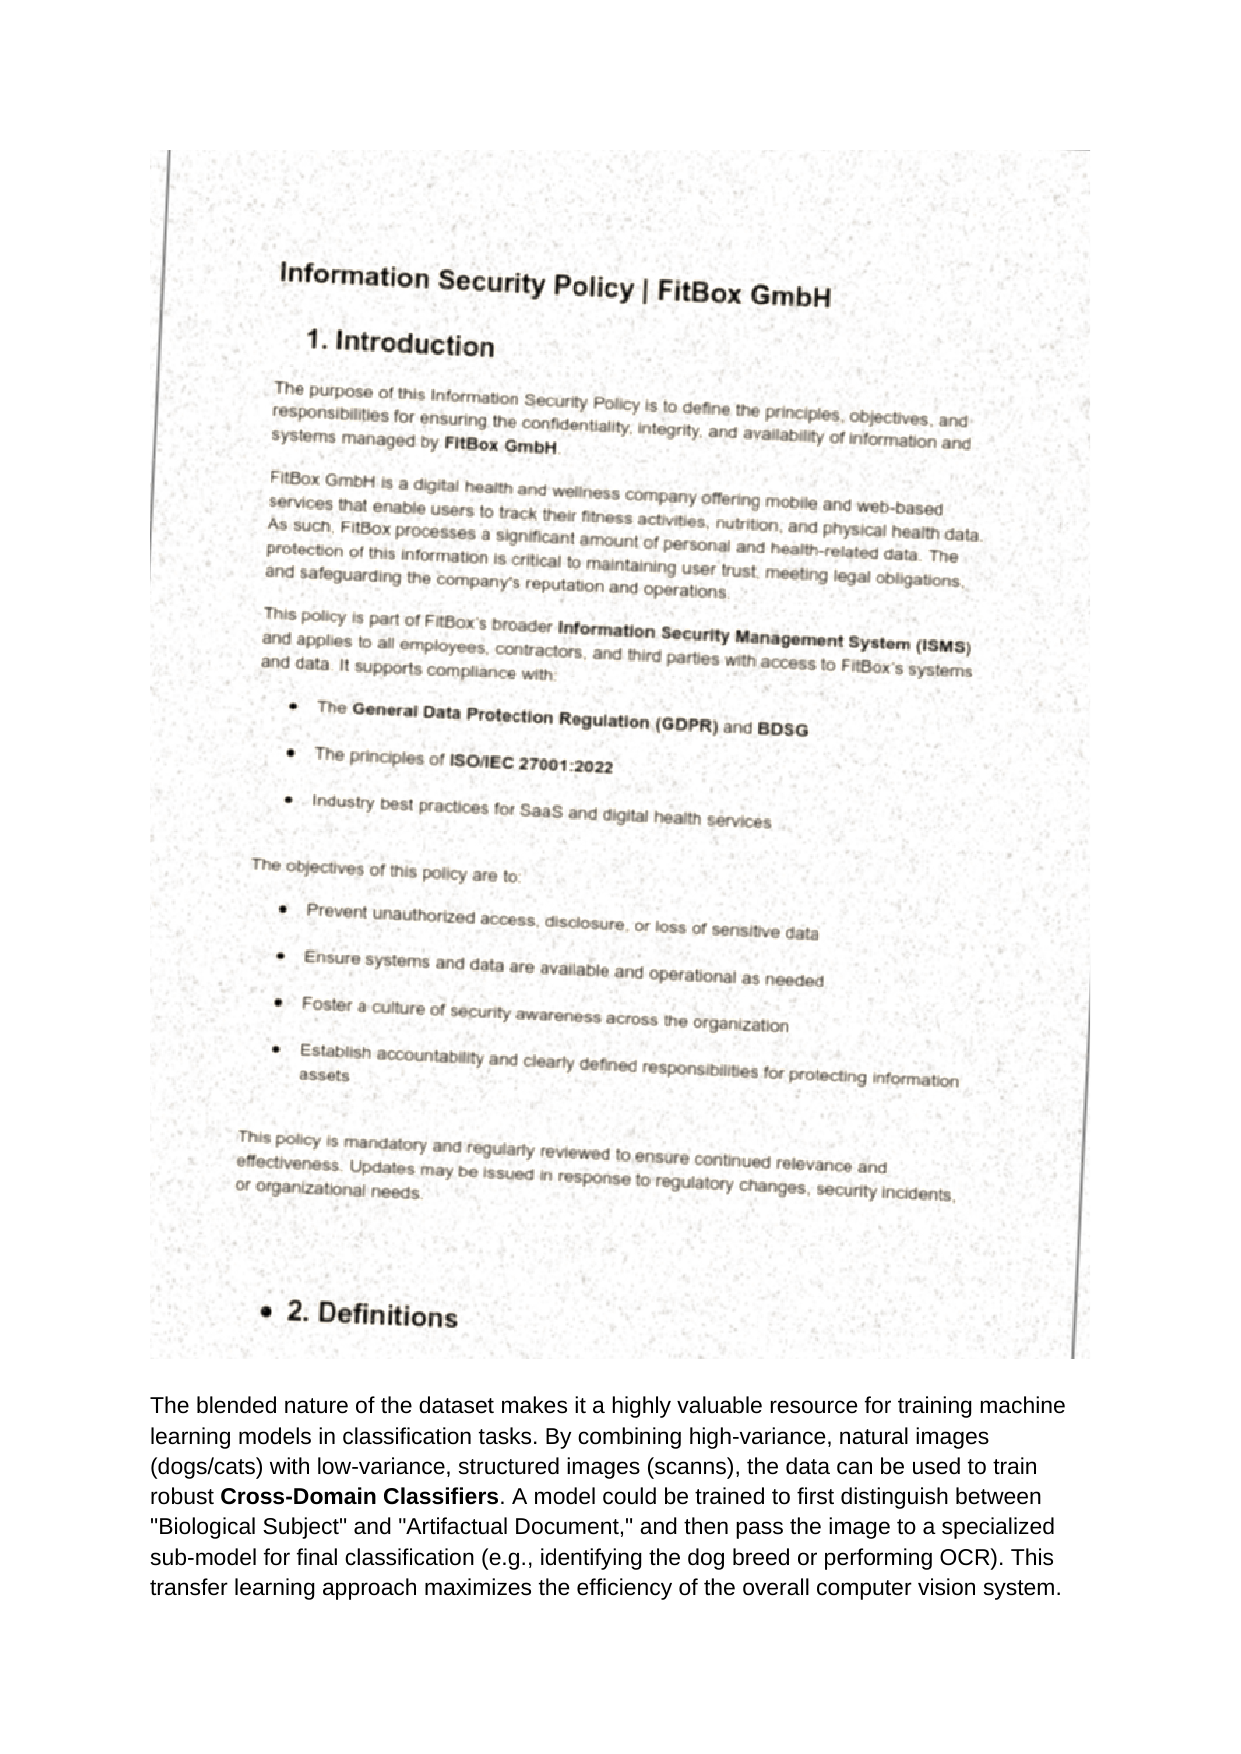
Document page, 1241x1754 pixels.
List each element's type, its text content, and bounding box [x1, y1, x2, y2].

text The blended nature of the dataset makes it a highly valuable resource for training machine learning models in classification tasks. By combining high-variance, natural images (dogs/cats) with low-variance, structured images (scanns), the data can be used to train robust Cross-Domain Classifiers. A model could be trained to first distinguish between "Biological Subject" and "Artifactual Document," and then pass the image to a specialized sub-model for final classification (e.g., identifying the dog breed or performing OCR). This transfer learning approach maximizes the efficiency of the overall computer vision system. [150, 1392, 1090, 1600]
picture [150, 150, 1091, 1359]
